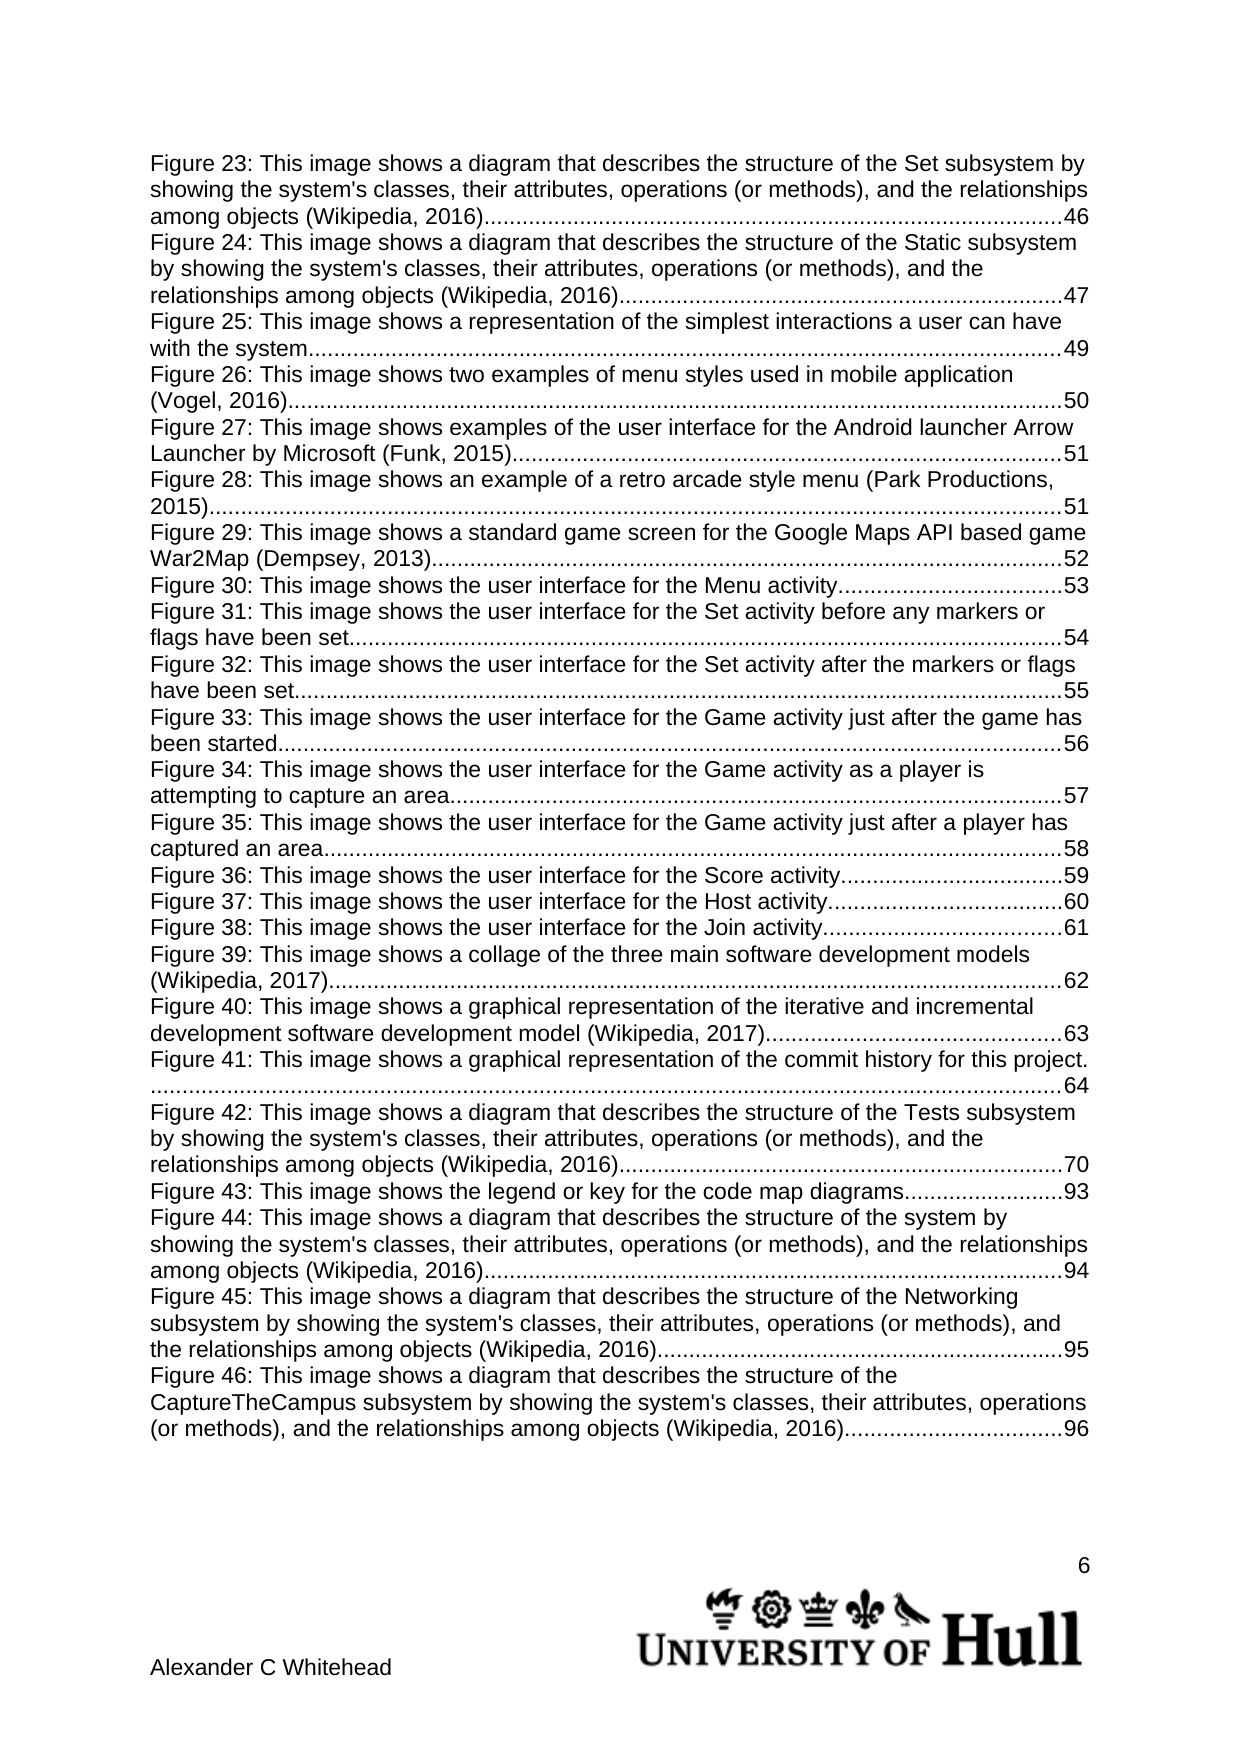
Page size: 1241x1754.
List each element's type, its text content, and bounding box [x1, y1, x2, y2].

text Figure 27: This image shows examples of the user interface for the Android launcher Arrow Launcher by Microsoft (Funk, 2015) 51 [150, 413, 1090, 466]
text Figure 41: This image shows a graphical representation of the commit history for this project. 64 [150, 1046, 1090, 1099]
text Figure 37: This image shows the user interface for the Host activity. 60 [150, 888, 1090, 914]
text Figure 39: This image shows a collage of the three main software development models (Wikipedia, 2017). 62 [150, 941, 1090, 993]
text Figure 24: This image shows a diagram that describes the structure of the Static subsystem by showing the system's classes, their attributes, operations (or methods), and the relationships among objects (Wikipedia, 2016). 47 [150, 229, 1090, 308]
text Figure 42: This image shows a diagram that describes the structure of the Tests subsystem by showing the system's classes, their attributes, operations (or methods), and the relationships among objects (Wikipedia, 2016). 70 [150, 1099, 1090, 1178]
text Figure 45: This image shows a diagram that describes the structure of the Networking subsystem by showing the system's classes, their attributes, operations (or methods), and the relationships among objects (Wikipedia, 2016). 95 [150, 1283, 1090, 1362]
text Figure 26: This image shows two examples of menu styles used in mobile application (Vogel, 2016) 50 [150, 361, 1090, 413]
text Figure 30: This image shows the user interface for the Menu activity. 53 [150, 572, 1090, 598]
text Figure 25: This image shows a representation of the simplest interactions a user can have with the system. 49 [150, 308, 1090, 361]
text Figure 32: This image shows the user interface for the Set activity after the markers or flags have been set. 55 [150, 651, 1090, 703]
text Figure 23: This image shows a diagram that describes the structure of the Set subsystem by showing the system's classes, their attributes, operations (or methods), and the relationships among objects (Wikipedia, 2016). 46 [150, 150, 1090, 229]
text Figure 31: This image shows the user interface for the Set activity before any markers or flags have been set. 54 [150, 598, 1090, 651]
text Figure 40: This image shows a graphical representation of the iterative and incremental development software development model (Wikipedia, 2017). 63 [150, 993, 1090, 1046]
picture [630, 1578, 1091, 1676]
text Figure 29: This image shows a standard game screen for the Google Maps API based game War2Map (Dempsey, 2013) 52 [150, 519, 1090, 572]
text Figure 43: This image shows the legend or key for the code map diagrams. 93 [150, 1178, 1090, 1204]
text Figure 44: This image shows a diagram that describes the structure of the system by showing the system's classes, their attributes, operations (or methods), and the relationships among objects (Wikipedia, 2016). 94 [150, 1204, 1090, 1283]
text Figure 38: This image shows the user interface for the Join activity. 61 [150, 914, 1090, 941]
text Figure 36: This image shows the user interface for the Score activity. 59 [150, 862, 1090, 888]
text Figure 28: This image shows an example of a retro arcade style menu (Park Productions, 2015) 51 [150, 466, 1090, 519]
text Figure 34: This image shows the user interface for the Game activity as a player is attempting to capture an area. 57 [150, 756, 1090, 809]
text Figure 46: This image shows a diagram that describes the structure of the CaptureTheCampus subsystem by showing the system's classes, their attributes, operations (or methods), and the relationships among objects (Wikipedia, 2016). 96 [150, 1362, 1090, 1441]
text Figure 33: This image shows the user interface for the Game activity just after the game has been started. 56 [150, 703, 1090, 756]
text Figure 35: This image shows the user interface for the Game activity just after a player has captured an area. 58 [150, 809, 1090, 862]
